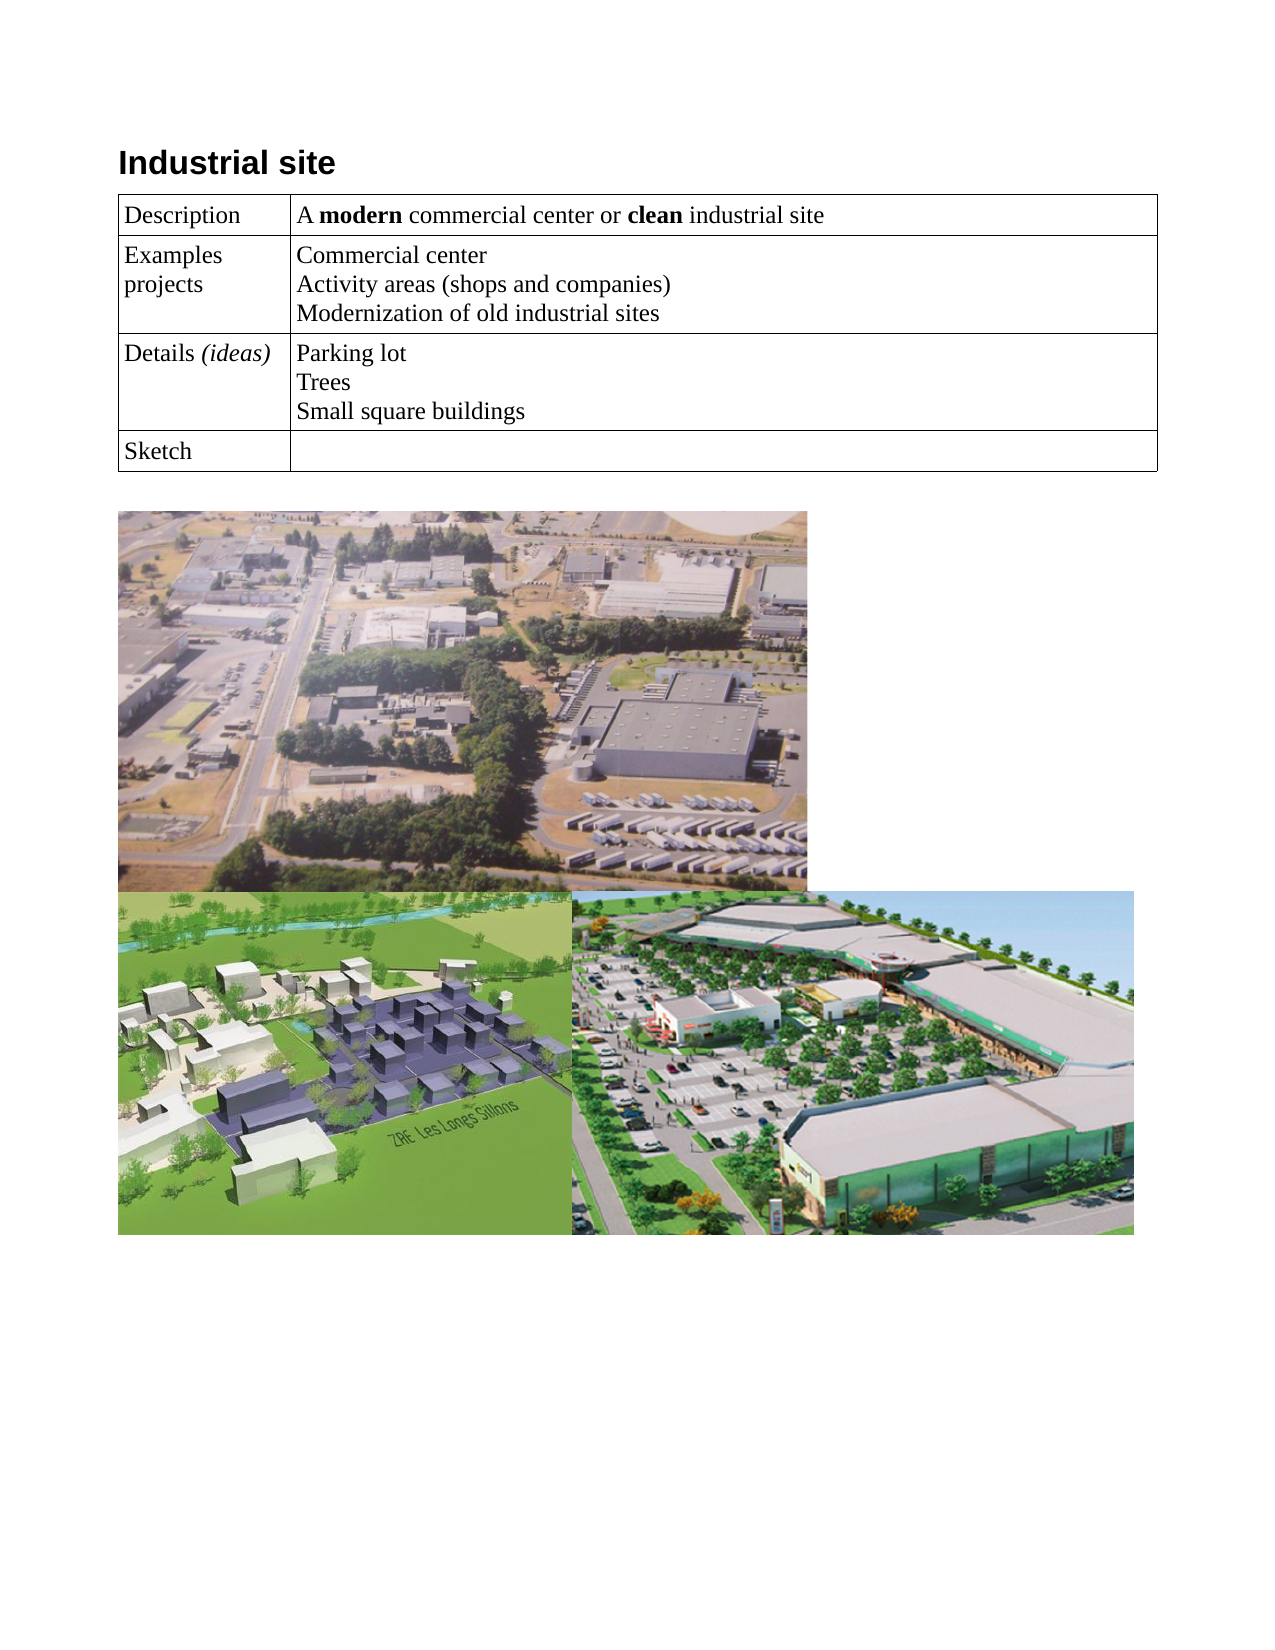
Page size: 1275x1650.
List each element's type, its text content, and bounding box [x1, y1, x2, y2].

table_cell Parking lot Trees Small square buildings [291, 334, 1157, 430]
picture [118, 511, 1134, 1235]
table_cell Details (ideas) [119, 334, 290, 430]
table_header Description [119, 195, 290, 234]
subtitle Industrial site [118, 143, 1157, 182]
table_cell Examples projects [119, 236, 290, 332]
table_cell [291, 431, 1157, 471]
table_cell Sketch [119, 431, 290, 471]
table_cell Commercial center Activity areas (shops and companies) Modernization of old industrial sites [291, 236, 1157, 332]
table_header A modern commercial center or clean industrial site [291, 195, 1157, 234]
